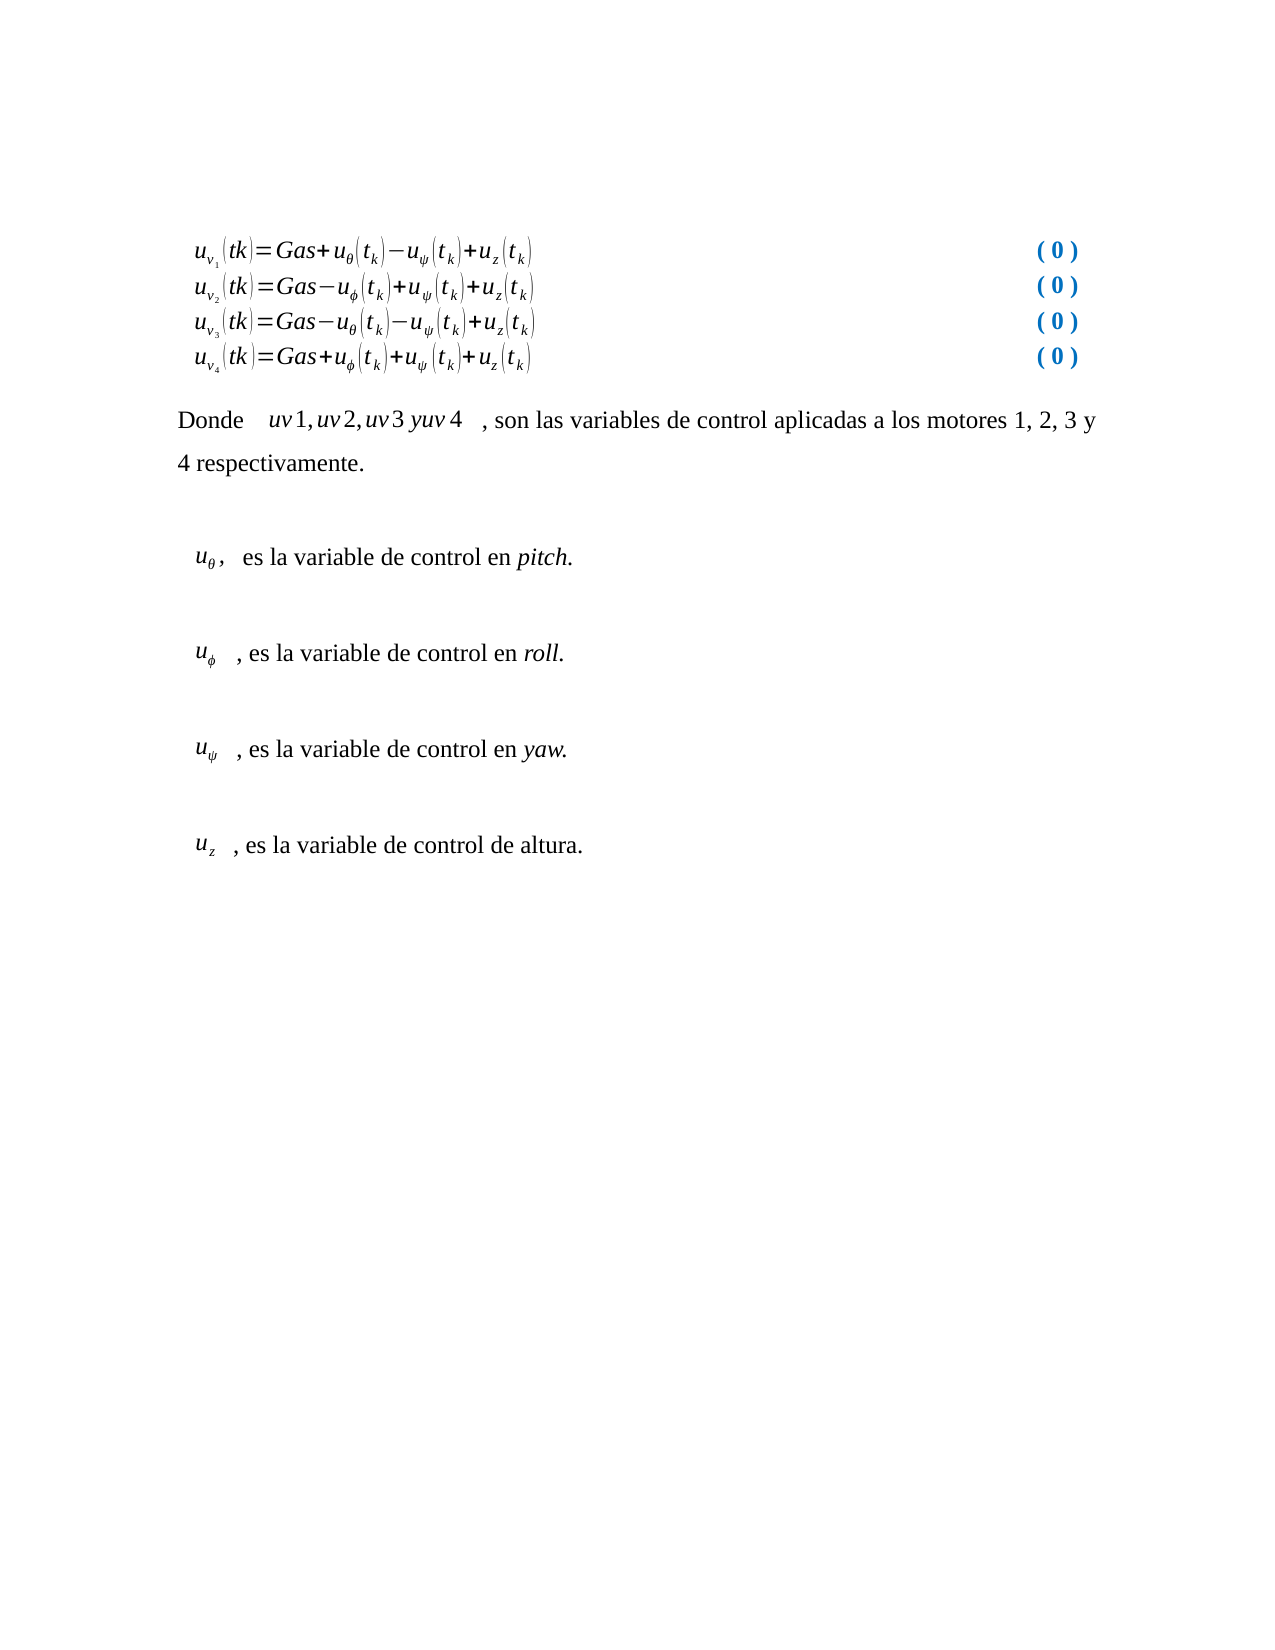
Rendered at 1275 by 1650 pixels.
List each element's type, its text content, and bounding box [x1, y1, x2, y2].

table_cell ( 0 ) [1025, 271, 1128, 306]
text Donde , son las variables de control aplicadas a los motores 1, 2, 3 y 4 respectivamente. [177, 405, 1098, 477]
table_cell ( 0 ) [1025, 306, 1128, 341]
table_header [165, 235, 1025, 271]
text , es la variable de control en yaw. [177, 733, 1098, 764]
table_header ( 0 ) [1025, 235, 1128, 271]
text es la variable de control en pitch. [177, 541, 1098, 573]
table_cell [165, 271, 1025, 306]
table_cell [165, 341, 1025, 376]
table_cell [165, 306, 1025, 341]
table_cell ( 0 ) [1025, 341, 1128, 376]
text , es la variable de control en roll. [177, 637, 1098, 668]
text , es la variable de control de altura. [177, 828, 1098, 860]
